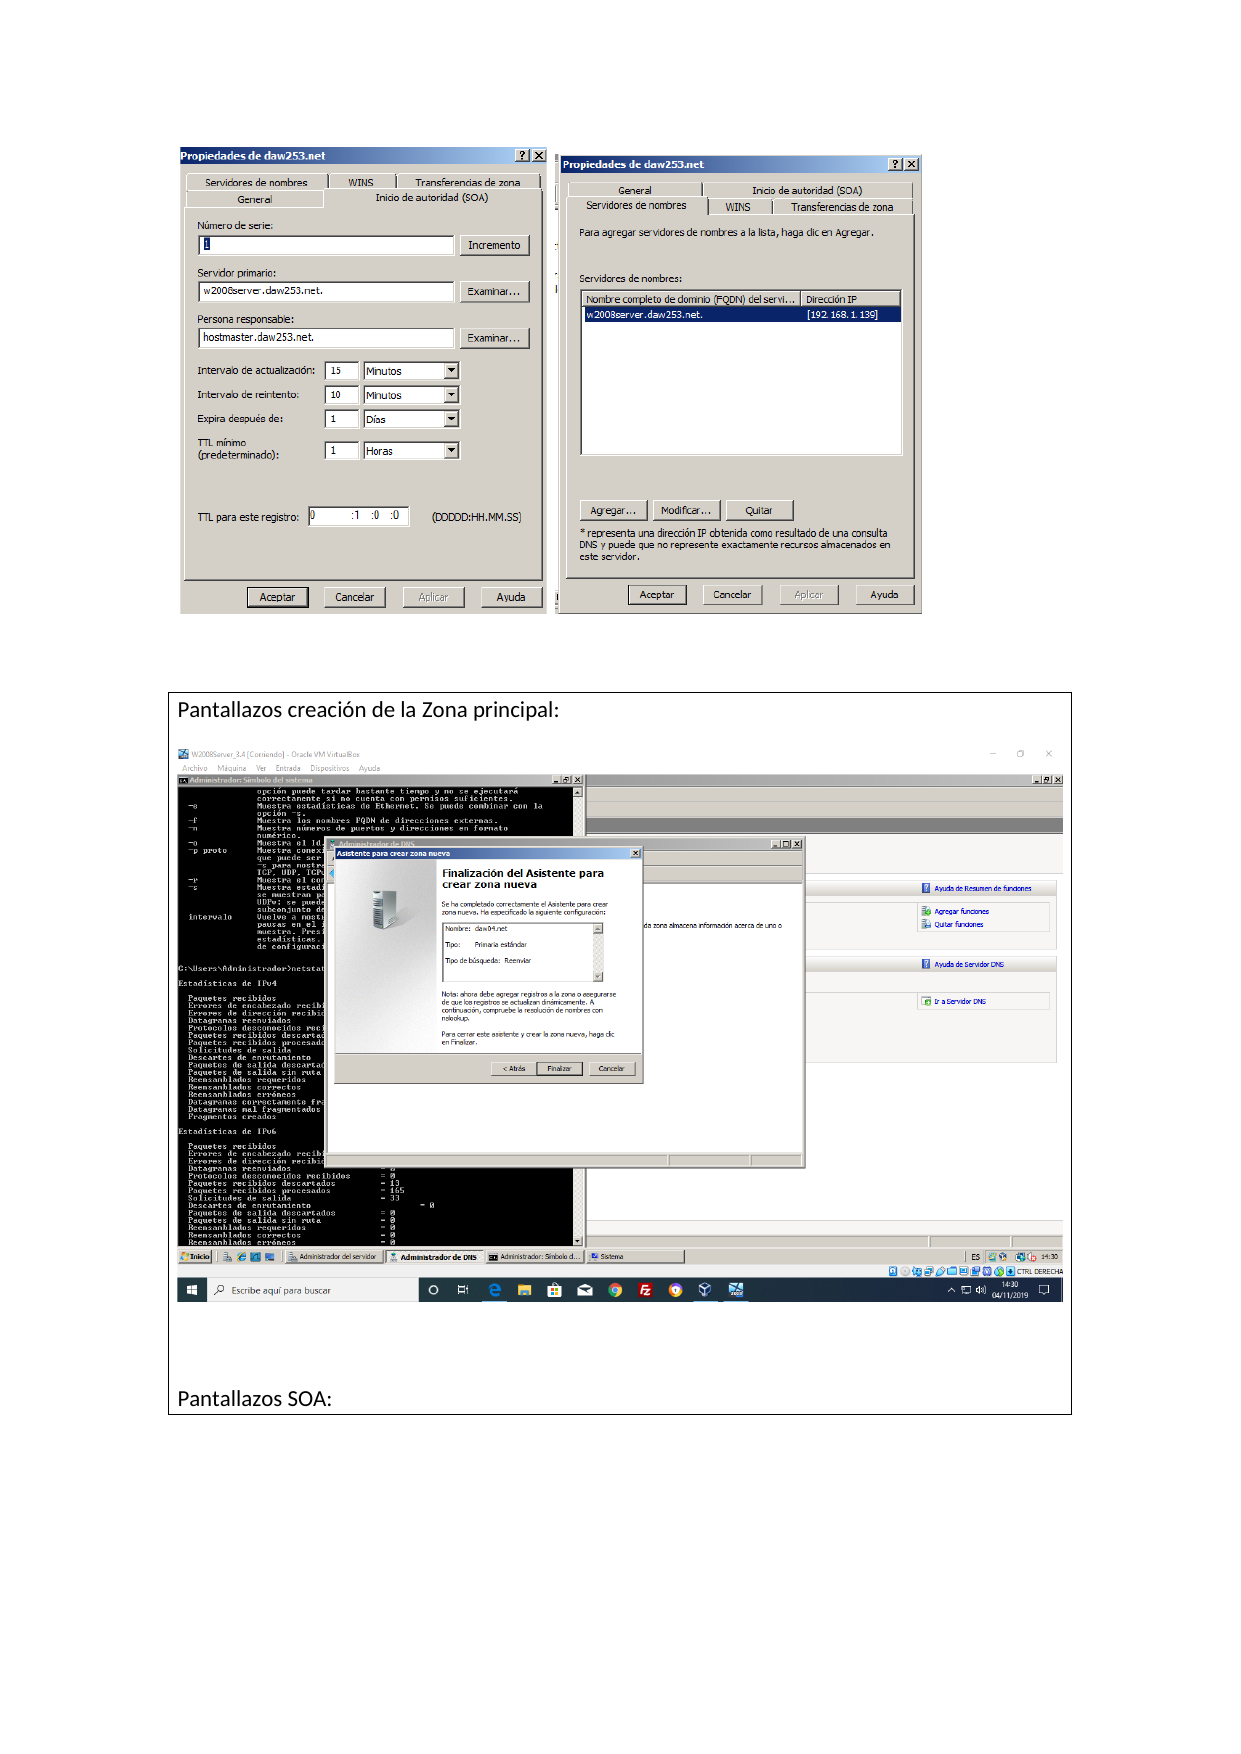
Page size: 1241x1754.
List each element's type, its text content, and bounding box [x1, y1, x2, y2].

picture [180, 147, 547, 614]
text Pantallazos SOA: [169, 1381, 1071, 1414]
picture [555, 154, 922, 614]
text Pantallazos creación de la Zona principal: [169, 693, 1071, 723]
picture [177, 747, 1063, 1302]
